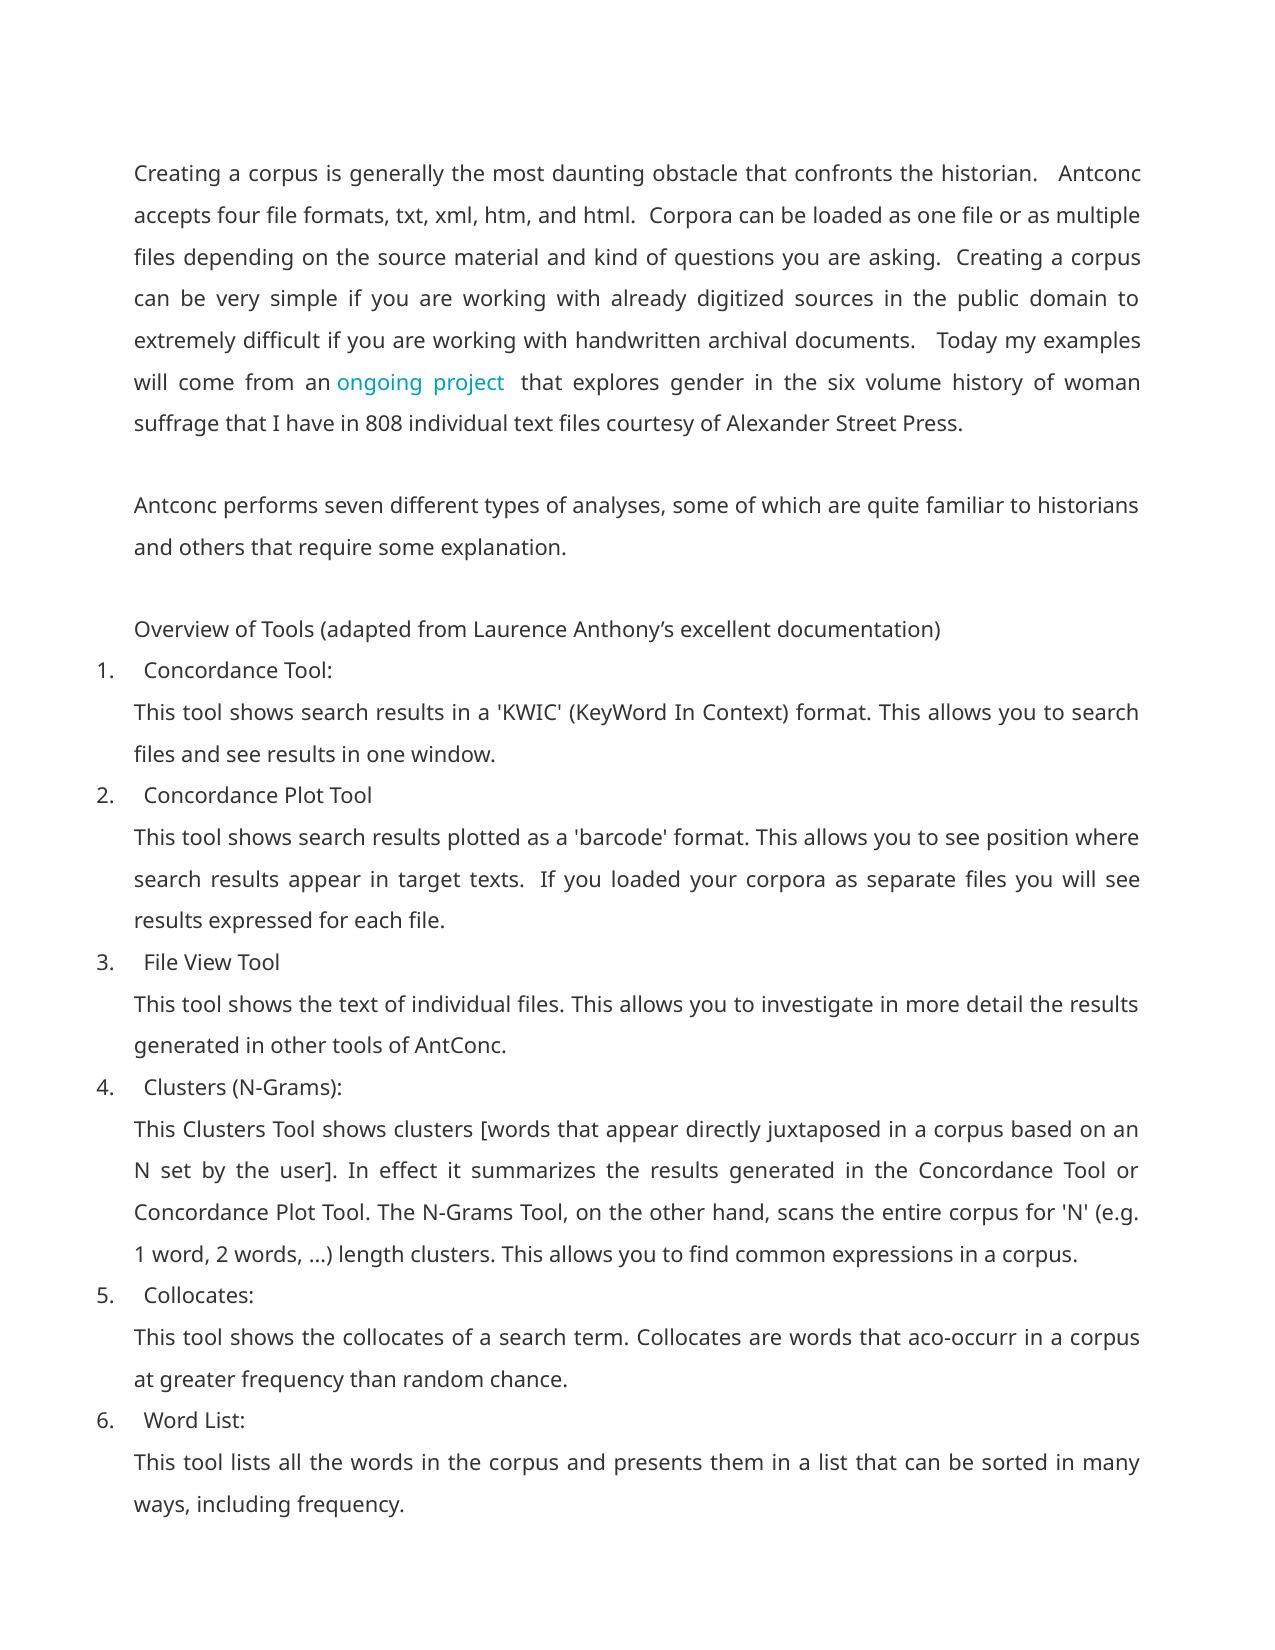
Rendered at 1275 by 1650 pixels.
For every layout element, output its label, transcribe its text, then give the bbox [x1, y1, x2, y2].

text 5. Collocates: [96, 1280, 1141, 1310]
text This Clusters Tool shows clusters [words that appear directly juxtaposed in a corpus based on an N set by the user]. In effect it summarizes the results generated in the Concordance Tool or Concordance Plot Tool. The N‐Grams Tool, on the other hand, scans the entire corpus for 'N' (e.g. 1 word, 2 words, …) length clusters. This allows you to find common expressions in a corpus. [134, 1114, 1141, 1268]
text 3. File View Tool [96, 947, 1141, 977]
text This tool shows the collocates of a search term. Collocates are words that aco-occurr in a corpus at greater frequency than random chance. [134, 1322, 1141, 1393]
text 6. Word List: [96, 1405, 1141, 1435]
text Creating a corpus is generally the most daunting obstacle that confronts the historian. Antconc accepts four file formats, txt, xml, htm, and html. Corpora can be loaded as one file or as multiple files depending on the source material and kind of questions you are asking. Creating a corpus can be very simple if you are working with already digitized sources in the public domain to extremely difficult if you are working with handwritten archival documents. Today my examples will come from an ongoing project that explores gender in the six volume history of woman suffrage that I have in 808 individual text files courtesy of Alexander Street Press. [134, 158, 1141, 438]
text This tool shows search results in a 'KWIC' (KeyWord In Context) format. This allows you to search files and see results in one window. [134, 697, 1141, 768]
text 2. Concordance Plot Tool [96, 780, 1141, 810]
text This tool shows the text of individual files. This allows you to investigate in more detail the results generated in other tools of AntConc. [134, 989, 1141, 1060]
text Overview of Tools (adapted from Laurence Anthony’s excellent documentation) [134, 614, 1141, 643]
text 4. Clusters (N‐Grams): [96, 1072, 1141, 1102]
text 1. Concordance Tool: [96, 655, 1141, 685]
text Antconc performs seven different types of analyses, some of which are quite familiar to historians and others that require some explanation. [134, 490, 1141, 562]
text This tool shows search results plotted as a 'barcode' format. This allows you to see position where search results appear in target texts. If you loaded your corpora as separate files you will see results expressed for each file. [134, 822, 1141, 935]
text This tool lists all the words in the corpus and presents them in a list that can be sorted in many ways, including frequency. [134, 1447, 1141, 1518]
